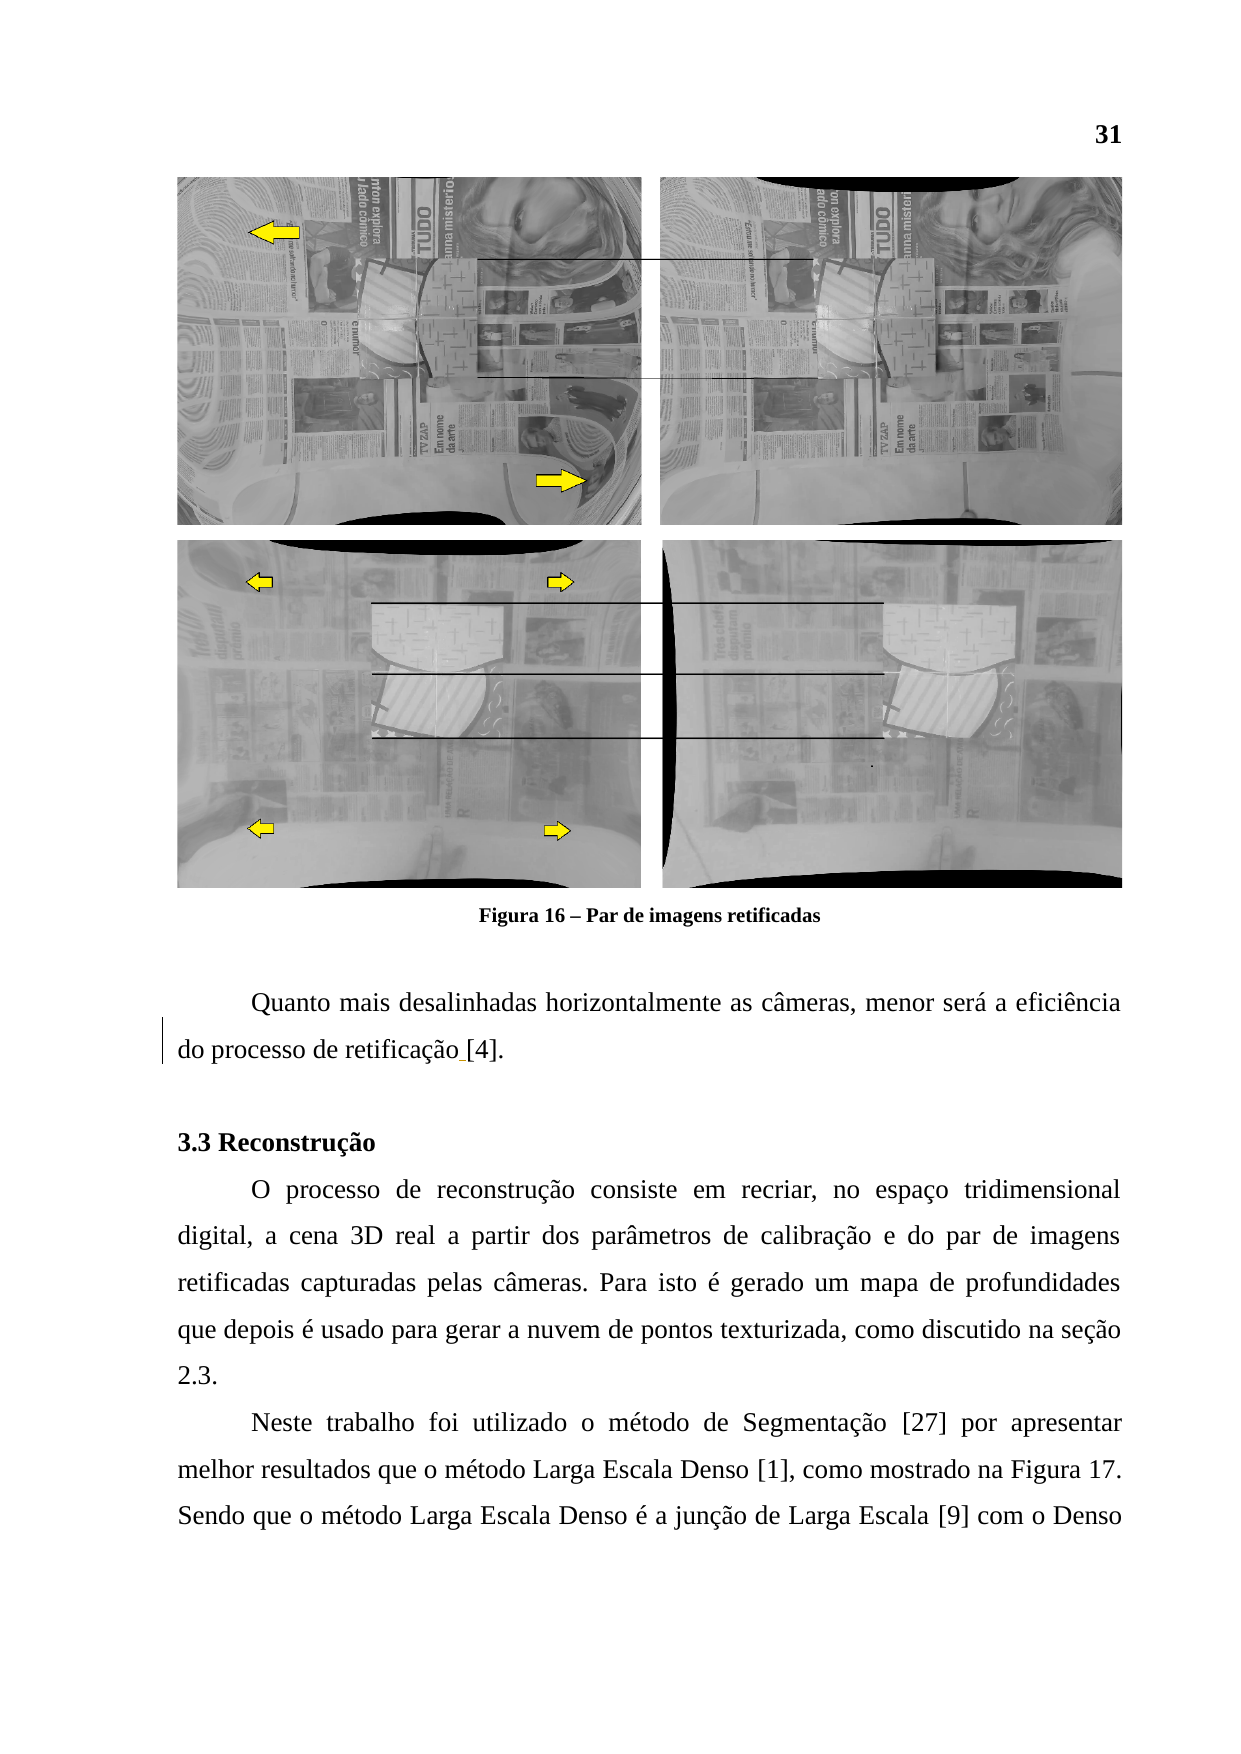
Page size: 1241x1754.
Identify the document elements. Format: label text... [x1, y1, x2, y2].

text Figura 16 – Par de imagens retificadas [177, 903, 1122, 927]
text O processo de reconstrução consiste em recriar, no espaço tridimensional digital, a cena 3D real a partir dos parâmetros de calibração e do par de imagens retificadas capturadas pelas câmeras. Para isto é gerado um mapa de profundidades que depois é usado para gerar a nuvem de pontos texturizada, como discutido na seção 2.3. [177, 1173, 1122, 1391]
picture [177, 177, 1123, 525]
picture [177, 540, 1123, 888]
text Neste trabalho foi utilizado o método de Segmentação [27] por apresentar melhor resultados que o método Larga Escala Denso [1], como mostrado na Figura 17. Sendo que o método Larga Escala Denso é a junção de Larga Escala [9] com o Denso [177, 1406, 1122, 1531]
subtitle Reconstrução [177, 1126, 1122, 1157]
text Quanto mais desalinhadas horizontalmente as câmeras, menor será a eficiência do processo de retificação [4]. [177, 986, 1122, 1064]
